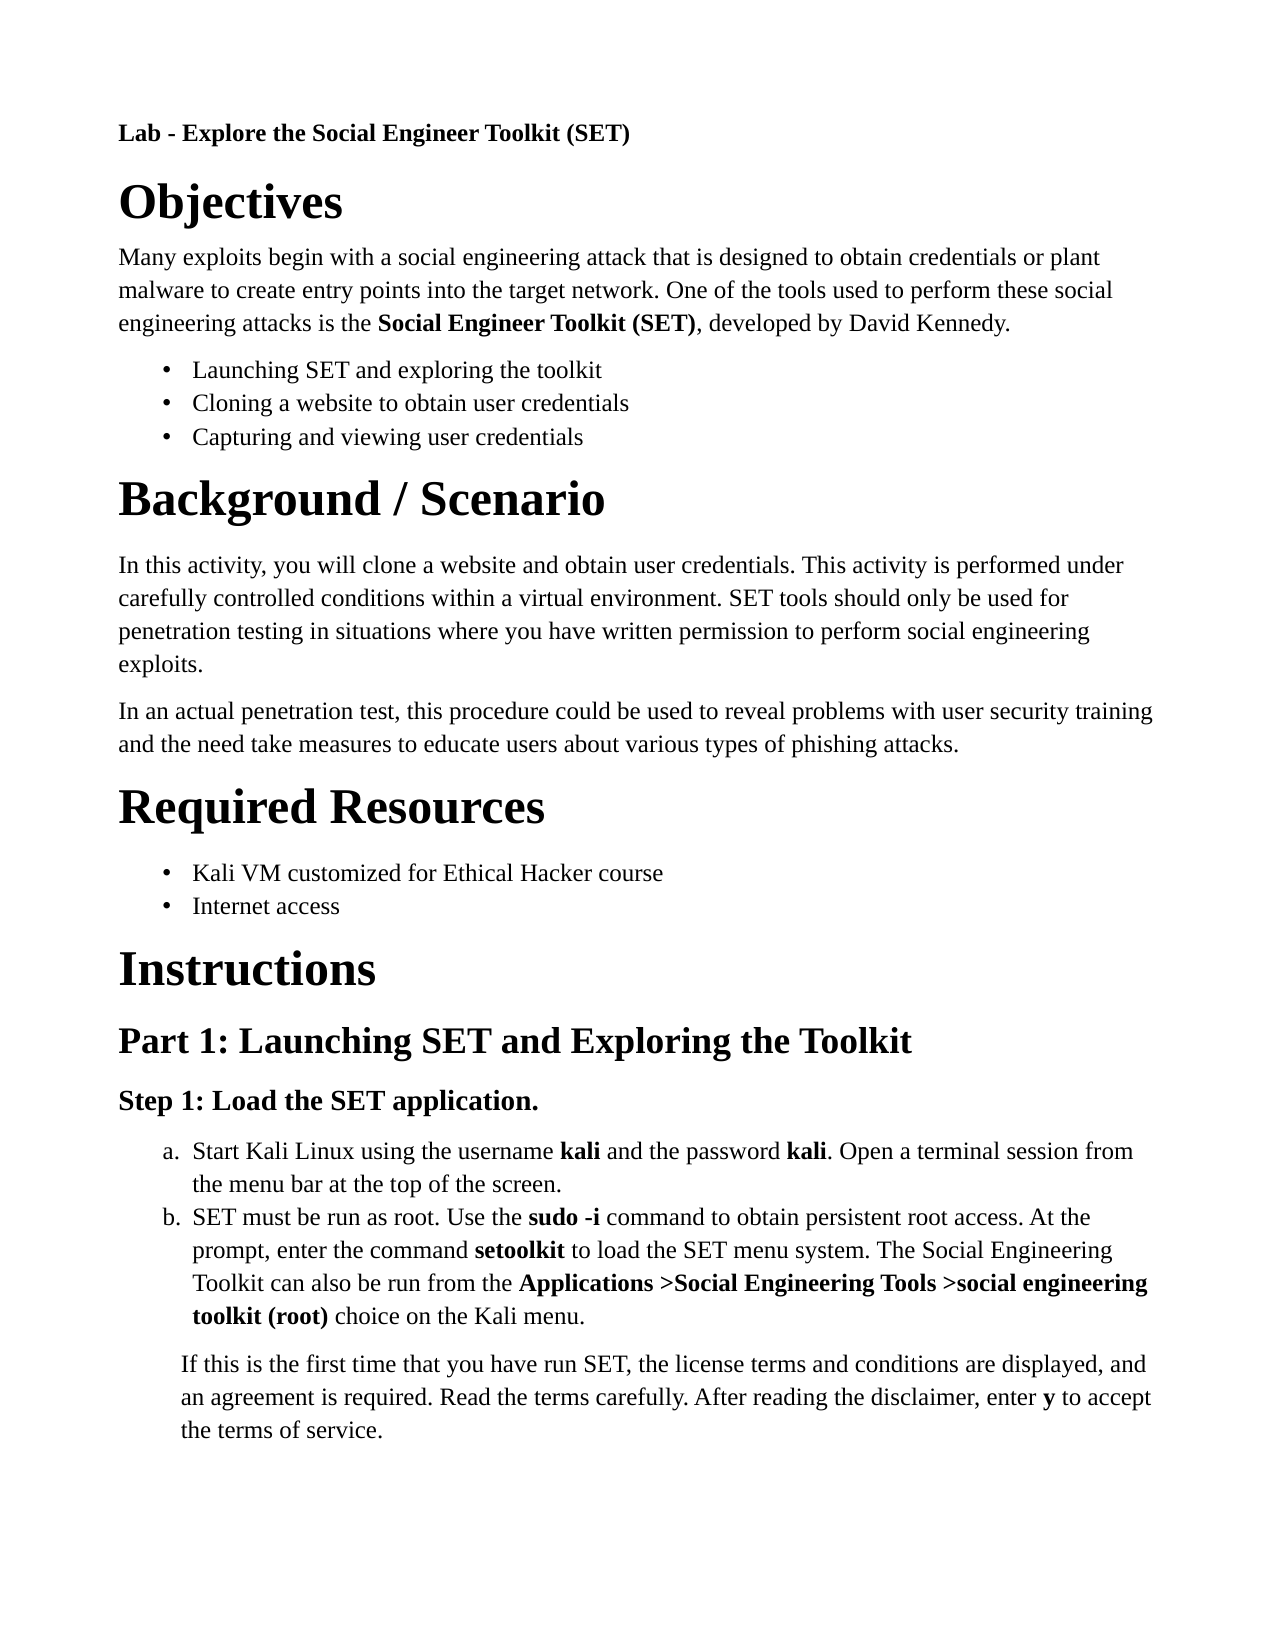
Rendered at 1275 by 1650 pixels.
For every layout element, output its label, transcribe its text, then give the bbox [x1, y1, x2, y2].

text If this is the first time that you have run SET, the license terms and conditions are displayed, and an agreement is required. Read the terms carefully. After reading the disclaimer, enter y to accept the terms of service. [181, 1349, 1157, 1444]
text In this activity, you will clone a website and obtain user credentials. This activity is performed under carefully controlled conditions within a virtual environment. SET tools should only be used for penetration testing in situations where you have written permission to perform social engineering exploits. [118, 550, 1157, 678]
subtitle Part 1: Launching SET and Exploring the Toolkit [118, 1019, 1157, 1062]
subtitle Background / Scenario [118, 469, 1157, 527]
text Many exploits begin with a social engineering attack that is designed to obtain credentials or plant malware to create entry points into the target network. One of the tools used to perform these social engineering attacks is the Social Engineer Toolkit (SET), developed by David Kennedy. [118, 242, 1157, 337]
subtitle Instructions [118, 938, 1157, 996]
subtitle Objectives [118, 172, 1157, 229]
list SET must be run as root. Use the sudo -i command to obtain persistent root access. At the prompt, enter the command setoolkit to load the SET menu system. The Social Engineering Toolkit can also be run from the Applications >Social Engineering Tools >social engineering toolkit (root) choice on the Kali menu. [162, 1202, 1157, 1330]
list Cloning a website to obtain user credentials [162, 388, 1157, 417]
list Start Kali Linux using the username kali and the password kali. Open a terminal session from the menu bar at the top of the screen. [162, 1136, 1157, 1198]
subtitle Step 1: Load the SET application. [118, 1083, 1157, 1117]
text Lab - Explore the Social Engineer Toolkit (SET) [118, 118, 1157, 147]
list Kali VM customized for Ethical Hacker course [162, 858, 1157, 886]
text In an actual penetration test, this procedure could be used to reveal problems with user security training and the need take measures to educate users about various types of phishing attacks. [118, 696, 1157, 758]
list Internet access [162, 891, 1157, 919]
list Capturing and viewing user credentials [162, 422, 1157, 450]
subtitle Required Resources [118, 777, 1157, 834]
list Launching SET and exploring the toolkit [162, 356, 1157, 384]
